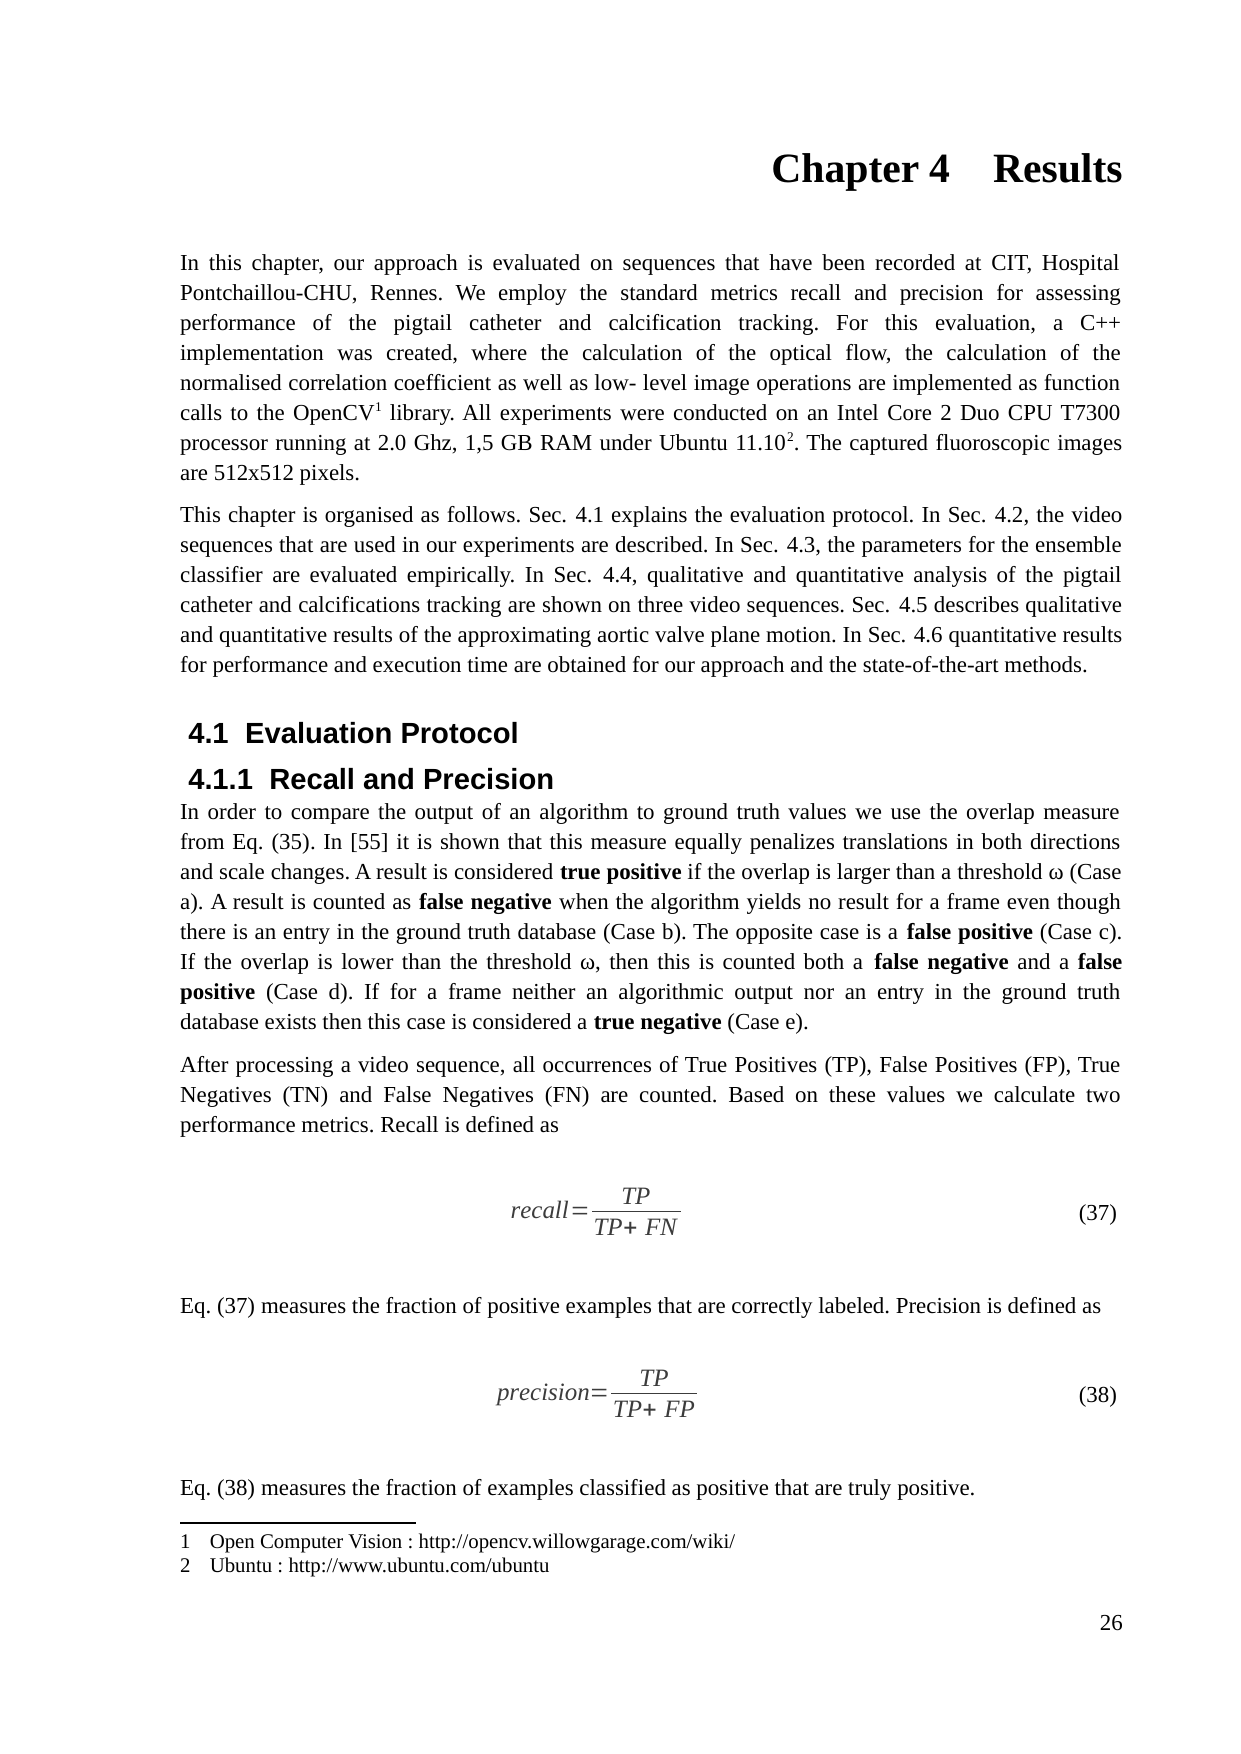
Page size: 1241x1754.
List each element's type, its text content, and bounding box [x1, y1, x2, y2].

text Eq. (37) measures the fraction of positive examples that are correctly labeled. Precision is defined as [180, 1290, 1122, 1320]
text In this chapter, our approach is evaluated on sequences that have been recorded at CIT, Hospital Pontchaillou-CHU, Rennes. We employ the standard metrics recall and precision for assessing performance of the pigtail catheter and calcification tracking. For this evaluation, a C++ implementation was created, where the calculation of the optical flow, the calculation of the normalised correlation coefficient as well as low- level image operations are implemented as function calls to the OpenCV library. All experiments were conducted on an Intel Core 2 Duo CPU T7300 processor running at 2.0 Ghz, 1,5 GB RAM under Ubuntu 11.10. The captured fluoroscopic images are 512x512 pixels. [180, 246, 1122, 486]
text After processing a video sequence, all occurrences of True Positives (TP), False Positives (FP), True Negatives (TN) and False Negatives (FN) are counted. Based on these values we calculate two performance metrics. Recall is defined as [180, 1048, 1122, 1138]
text Eq. (38) measures the fraction of examples classified as positive that are truly positive. [180, 1472, 1122, 1502]
subtitle Results [180, 143, 1122, 191]
text Open Computer Vision : http://opencv.willowgarage.com/wiki/ [180, 1529, 1122, 1553]
text In order to compare the output of an algorithm to ground truth values we use the overlap measure from Eq. (35). In [55] it is shown that this measure equally penalizes translations in both directions and scale changes. A result is considered true positive if the overlap is larger than a threshold ω (Case a). A result is counted as false negative when the algorithm yields no result for a frame even though there is an entry in the ground truth database (Case b). The opposite case is a false positive (Case c). If the overlap is lower than the threshold ω, then this is counted both a false negative and a false positive (Case d). If for a frame neither an algorithmic output nor an entry in the ground truth database exists then this case is considered a true negative (Case e). [180, 796, 1122, 1036]
table_header (37) [1018, 1177, 1122, 1247]
table_header [180, 1177, 1018, 1247]
subtitle Evaluation Protocol [180, 716, 1122, 749]
text Ubuntu : http://www.ubuntu.com/ubuntu [180, 1553, 1122, 1577]
text This chapter is organised as follows. Sec. 4.1 explains the evaluation protocol. In Sec. 4.2, the video sequences that are used in our experiments are described. In Sec. 4.3, the parameters for the ensemble classifier are evaluated empirically. In Sec. 4.4, qualitative and quantitative analysis of the pigtail catheter and calcifications tracking are shown on three video sequences. Sec. 4.5 describes qualitative and quantitative results of the approximating aortic valve plane motion. In Sec. 4.6 quantitative results for performance and execution time are obtained for our approach and the state-of-the-art methods. [180, 498, 1122, 678]
table_header [180, 1359, 1018, 1429]
table_header (38) [1018, 1359, 1122, 1429]
subtitle Recall and Precision [180, 762, 1122, 796]
